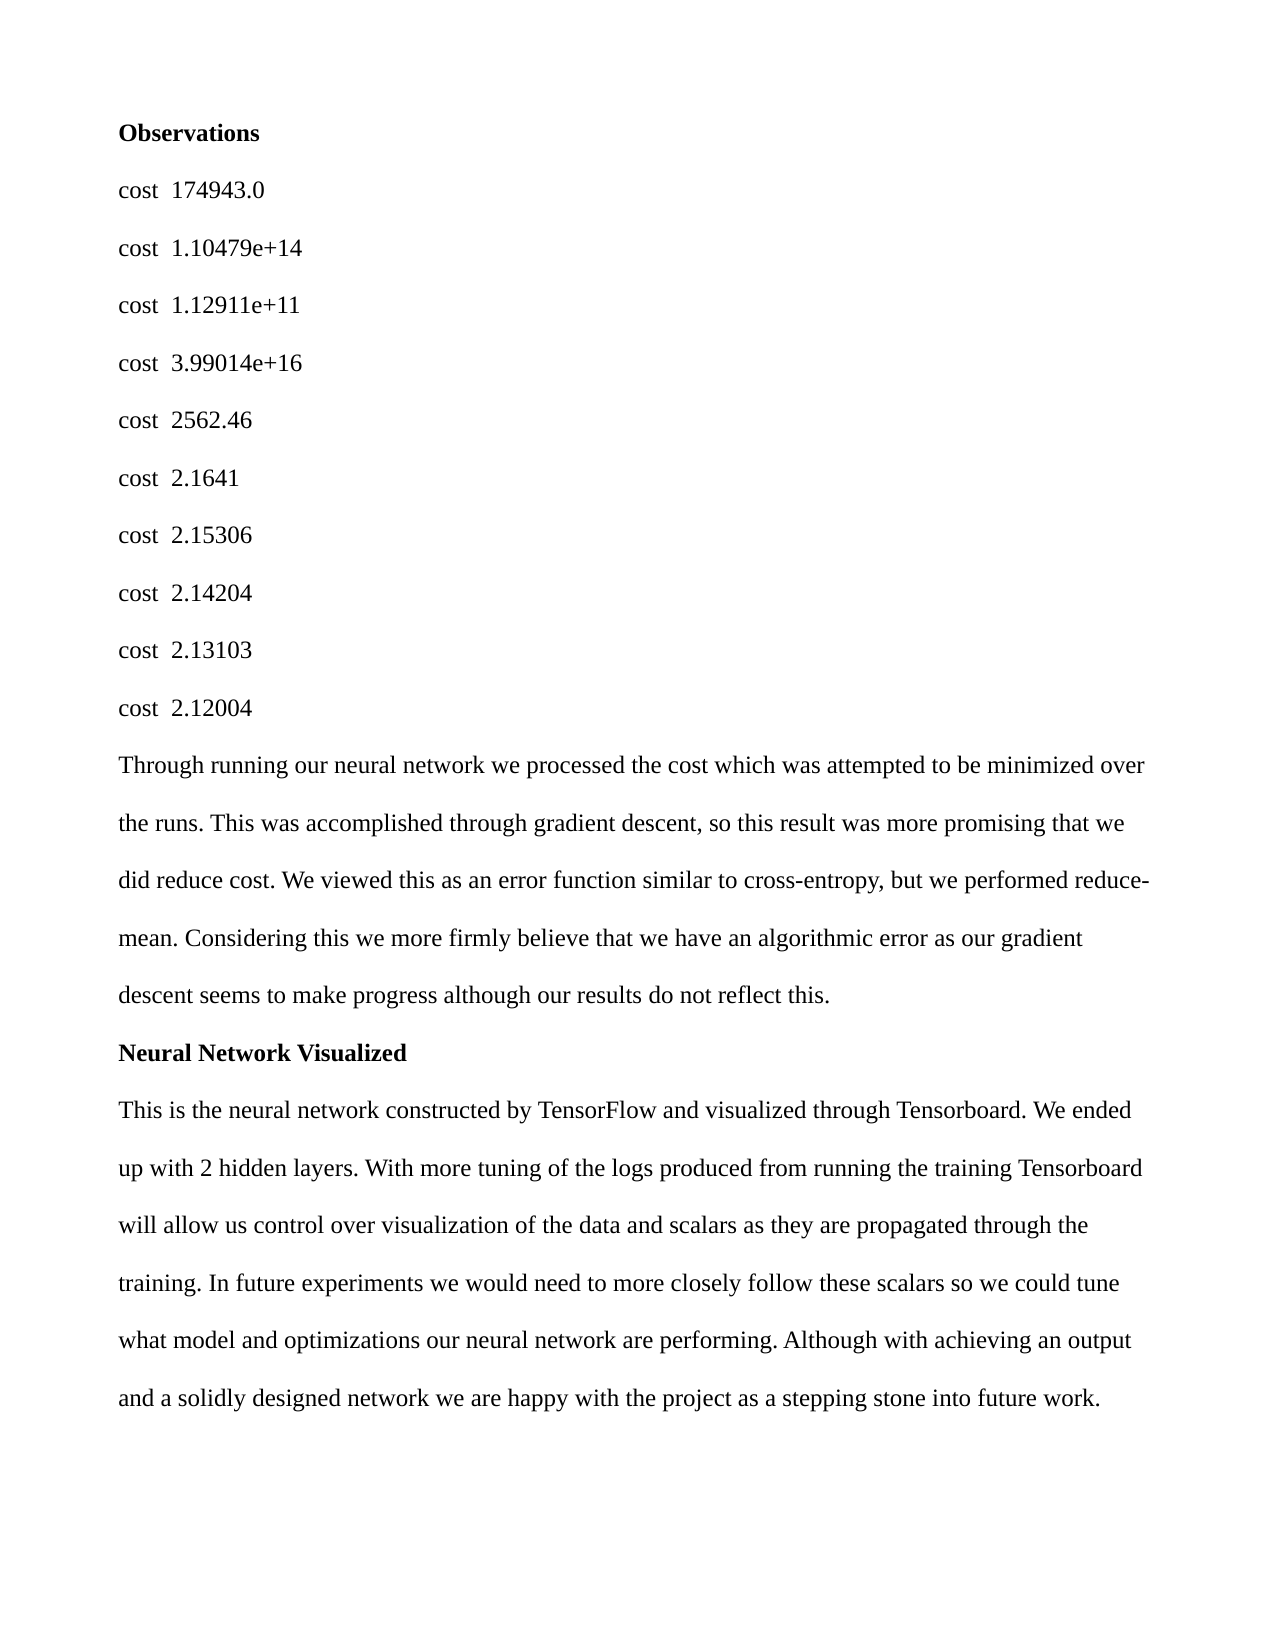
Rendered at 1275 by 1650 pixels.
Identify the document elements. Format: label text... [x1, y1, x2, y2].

text cost 2.13103 [118, 636, 1157, 664]
text Neural Network Visualized [118, 1038, 1157, 1067]
text cost 2.1641 [118, 463, 1157, 492]
text Observations [118, 118, 1157, 147]
text cost 174943.0 [118, 176, 1157, 204]
text cost 2.15306 [118, 521, 1157, 549]
text cost 2562.46 [118, 406, 1157, 434]
text cost 3.99014e+16 [118, 348, 1157, 377]
text cost 2.12004 [118, 693, 1157, 722]
text This is the neural network constructed by TensorFlow and visualized through Tensorboard. We ended up with 2 hidden layers. With more tuning of the logs produced from running the training Tensorboard will allow us control over visualization of the data and scalars as they are propagated through the training. In future experiments we would need to more closely follow these scalars so we could tune what model and optimizations our neural network are performing. Although with achieving an output and a solidly designed network we are happy with the project as a stepping stone into future work. [118, 1096, 1157, 1412]
text cost 1.10479e+14 [118, 233, 1157, 262]
text cost 1.12911e+11 [118, 291, 1157, 319]
text Through running our neural network we processed the cost which was attempted to be minimized over the runs. This was accomplished through gradient descent, so this result was more promising that we did reduce cost. We viewed this as an error function similar to cross-entropy, but we performed reduce-mean. Considering this we more firmly believe that we have an algorithmic error as our gradient descent seems to make progress although our results do not reflect this. [118, 751, 1157, 1009]
text cost 2.14204 [118, 578, 1157, 607]
